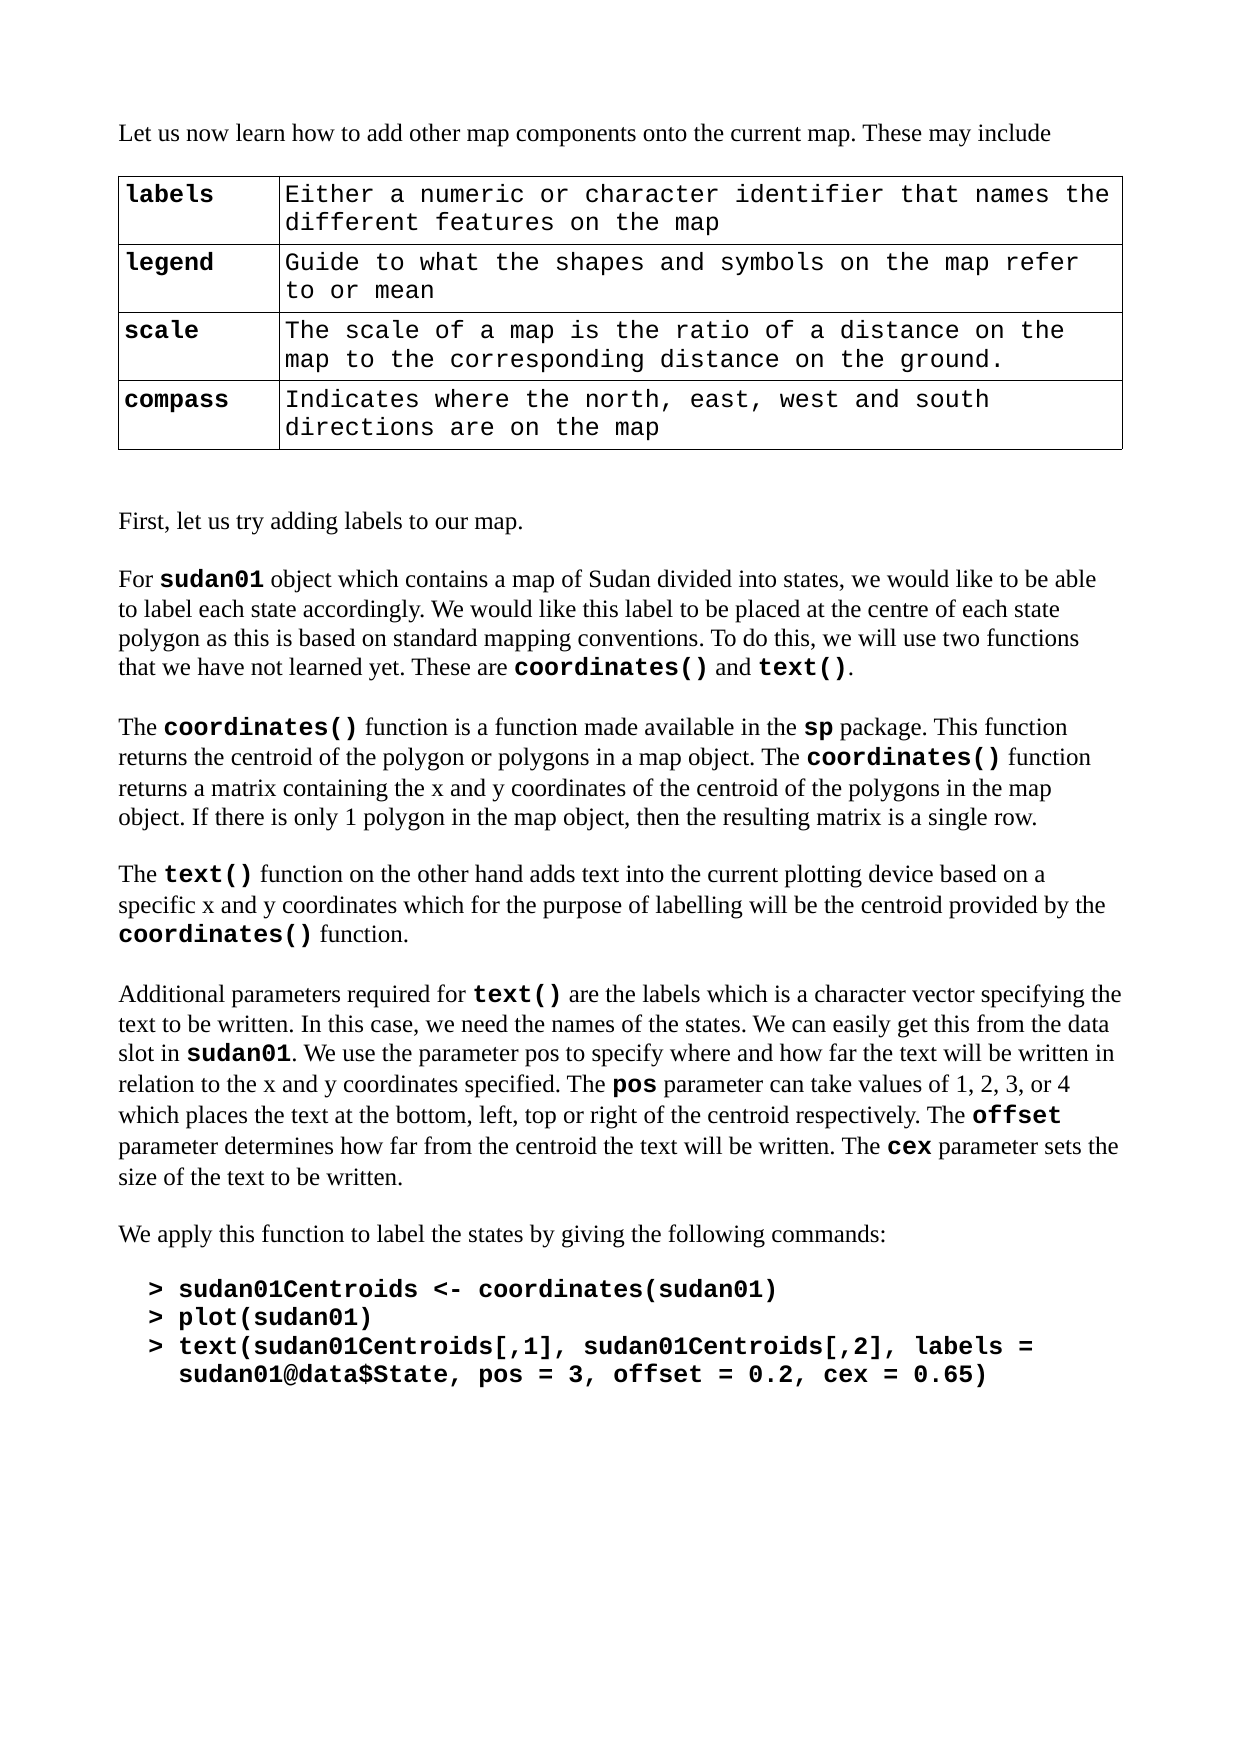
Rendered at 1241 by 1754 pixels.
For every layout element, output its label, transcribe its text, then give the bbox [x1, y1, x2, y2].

text The coordinates() function is a function made available in the sp package. This function returns the centroid of the polygon or polygons in a map object. The coordinates() function returns a matrix containing the x and y coordinates of the centroid of the polygons in the map object. If there is only 1 polygon in the map object, then the resulting matrix is a single row. [118, 712, 1122, 831]
table_cell scale [119, 313, 279, 380]
table_cell compass [119, 381, 279, 448]
text > text(sudan01Centroids[,1], sudan01Centroids[,2], labels = [118, 1333, 1122, 1362]
table_header labels [119, 177, 279, 244]
table_cell legend [119, 245, 279, 312]
text > plot(sudan01) [118, 1305, 1122, 1333]
text We apply this function to label the states by giving the following commands: [118, 1219, 1122, 1248]
text > sudan01Centroids <- coordinates(sudan01) [118, 1277, 1122, 1305]
text The text() function on the other hand adds text into the current plotting device based on a specific x and y coordinates which for the purpose of labelling will be the centroid provided by the coordinates() function. [118, 859, 1122, 950]
text For sudan01 object which contains a map of Sudan divided into states, we would like to be able to label each state accordingly. We would like this label to be placed at the centre of each state polygon as this is based on standard mapping conventions. To do this, we will use two functions that we have not learned yet. These are coordinates() and text(). [118, 564, 1122, 683]
text Additional parameters required for text() are the labels which is a character vector specifying the text to be written. In this case, we need the names of the states. We can easily get this from the data slot in sudan01. We use the parameter pos to specify where and how far the text will be written in relation to the x and y coordinates specified. The pos parameter can take values of 1, 2, 3, or 4 which places the text at the bottom, left, top or right of the centroid respectively. The offset parameter determines how far from the centroid the text will be written. The cex parameter sets the size of the text to be written. [118, 979, 1122, 1190]
table_cell The scale of a map is the ratio of a distance on the map to the corresponding distance on the ground. [280, 313, 1122, 380]
text sudan01@data$State, pos = 3, offset = 0.2, cex = 0.65) [118, 1362, 1122, 1390]
table_cell Indicates where the north, east, west and south directions are on the map [280, 381, 1122, 448]
text Let us now learn how to add other map components onto the current map. These may include [118, 118, 1122, 147]
table_header Either a numeric or character identifier that names the different features on the map [280, 177, 1122, 244]
text First, let us try adding labels to our map. [118, 506, 1122, 535]
table_cell Guide to what the shapes and symbols on the map refer to or mean [280, 245, 1122, 312]
